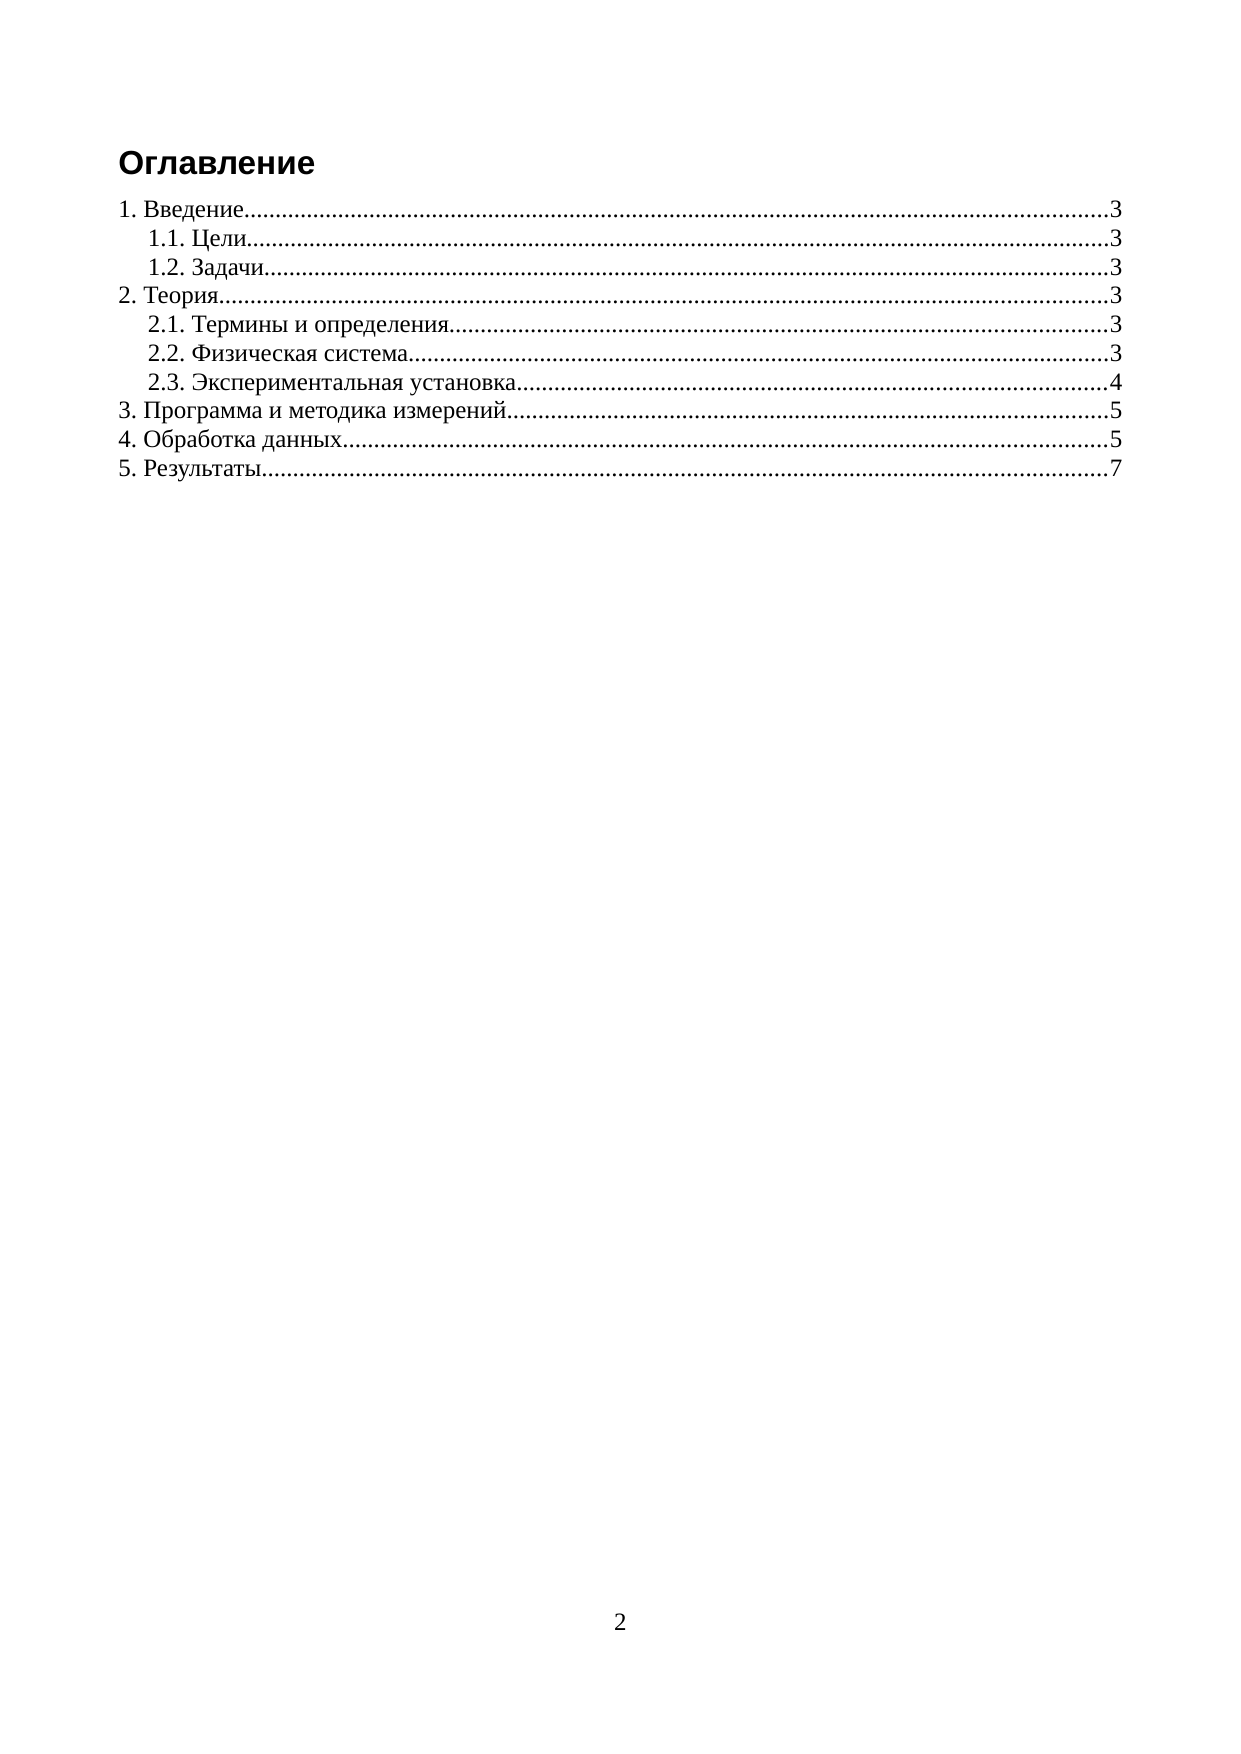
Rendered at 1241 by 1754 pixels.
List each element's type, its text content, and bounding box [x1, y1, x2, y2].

text 1.1. Цели 3 [148, 223, 1122, 252]
text 4. Обработка данных 5 [118, 424, 1122, 453]
text 2.3. Экспериментальная установка 4 [148, 367, 1122, 395]
text 1.2. Задачи 3 [148, 252, 1122, 280]
text 2. Теория 3 [118, 280, 1122, 309]
text 2.2. Физическая система 3 [148, 338, 1122, 367]
text 5. Результаты 7 [118, 453, 1122, 482]
text 2.1. Термины и определения 3 [148, 309, 1122, 338]
subtitle Оглавление [118, 143, 1122, 182]
text 1. Введение 3 [118, 194, 1122, 223]
text 3. Программа и методика измерений 5 [118, 395, 1122, 424]
